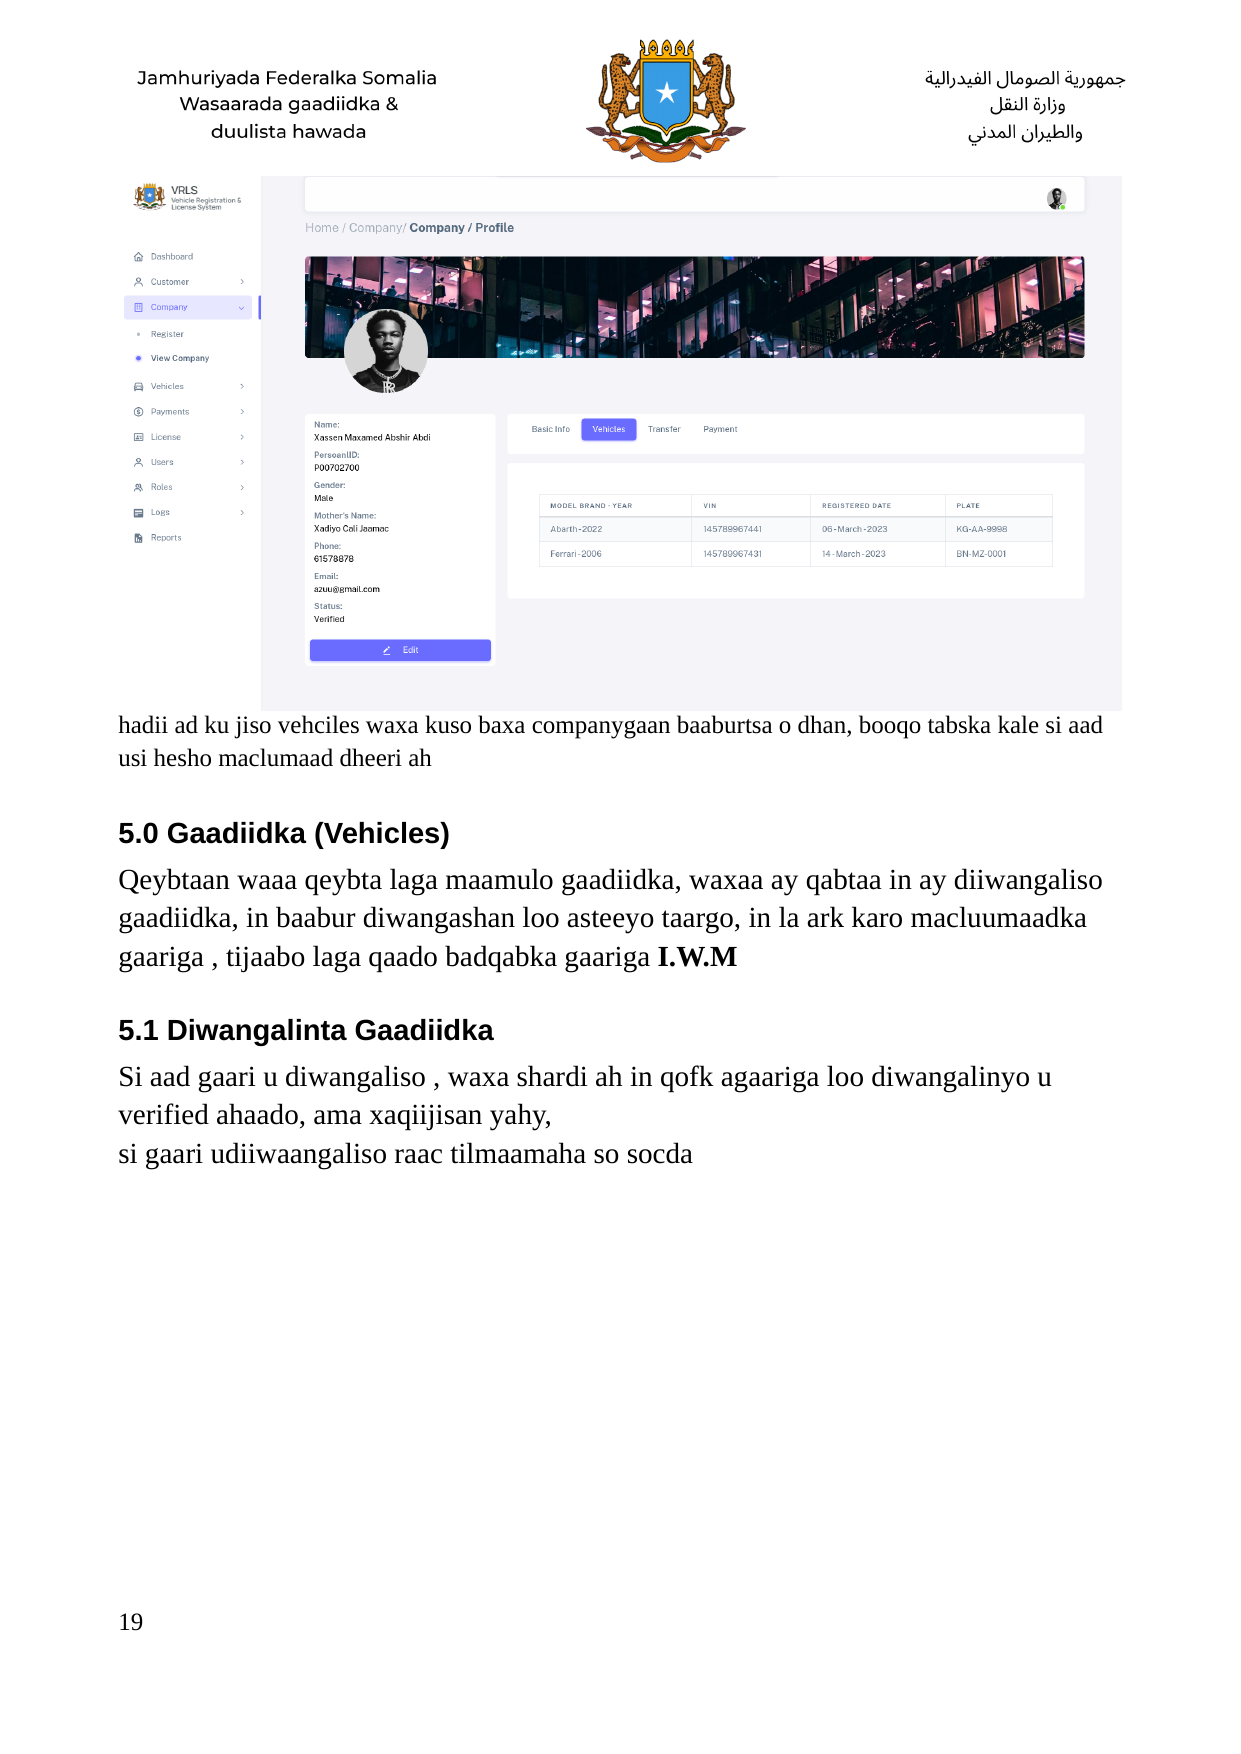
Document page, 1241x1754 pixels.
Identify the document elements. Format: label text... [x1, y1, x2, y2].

picture [118, 19, 1157, 711]
subtitle 5.1 Diwangalinta Gaadiidka [118, 1013, 1122, 1046]
text Si aad gaari u diwangaliso , waxa shardi ah in qofk agaariga loo diwangalinyo u verified ahaado, ama xaqiijisan yahy, si gaari udiiwaangaliso raac tilmaamaha so socda [118, 1059, 1122, 1169]
text Qeybtaan waaa qeybta laga maamulo gaadiidka, waxaa ay qabtaa in ay diiwangaliso gaadiidka, in baabur diwangashan loo asteeyo taargo, in la ark karo macluumaadka gaariga , tijaabo laga qaado badqabka gaariga I.W.M [118, 862, 1122, 972]
subtitle 5.0 Gaadiidka (Vehicles) [118, 816, 1122, 849]
text hadii ad ku jiso vehciles waxa kuso baxa companygaan baaburtsa o dhan, booqo tabska kale si aad usi hesho maclumaad dheeri ah [118, 711, 1122, 772]
